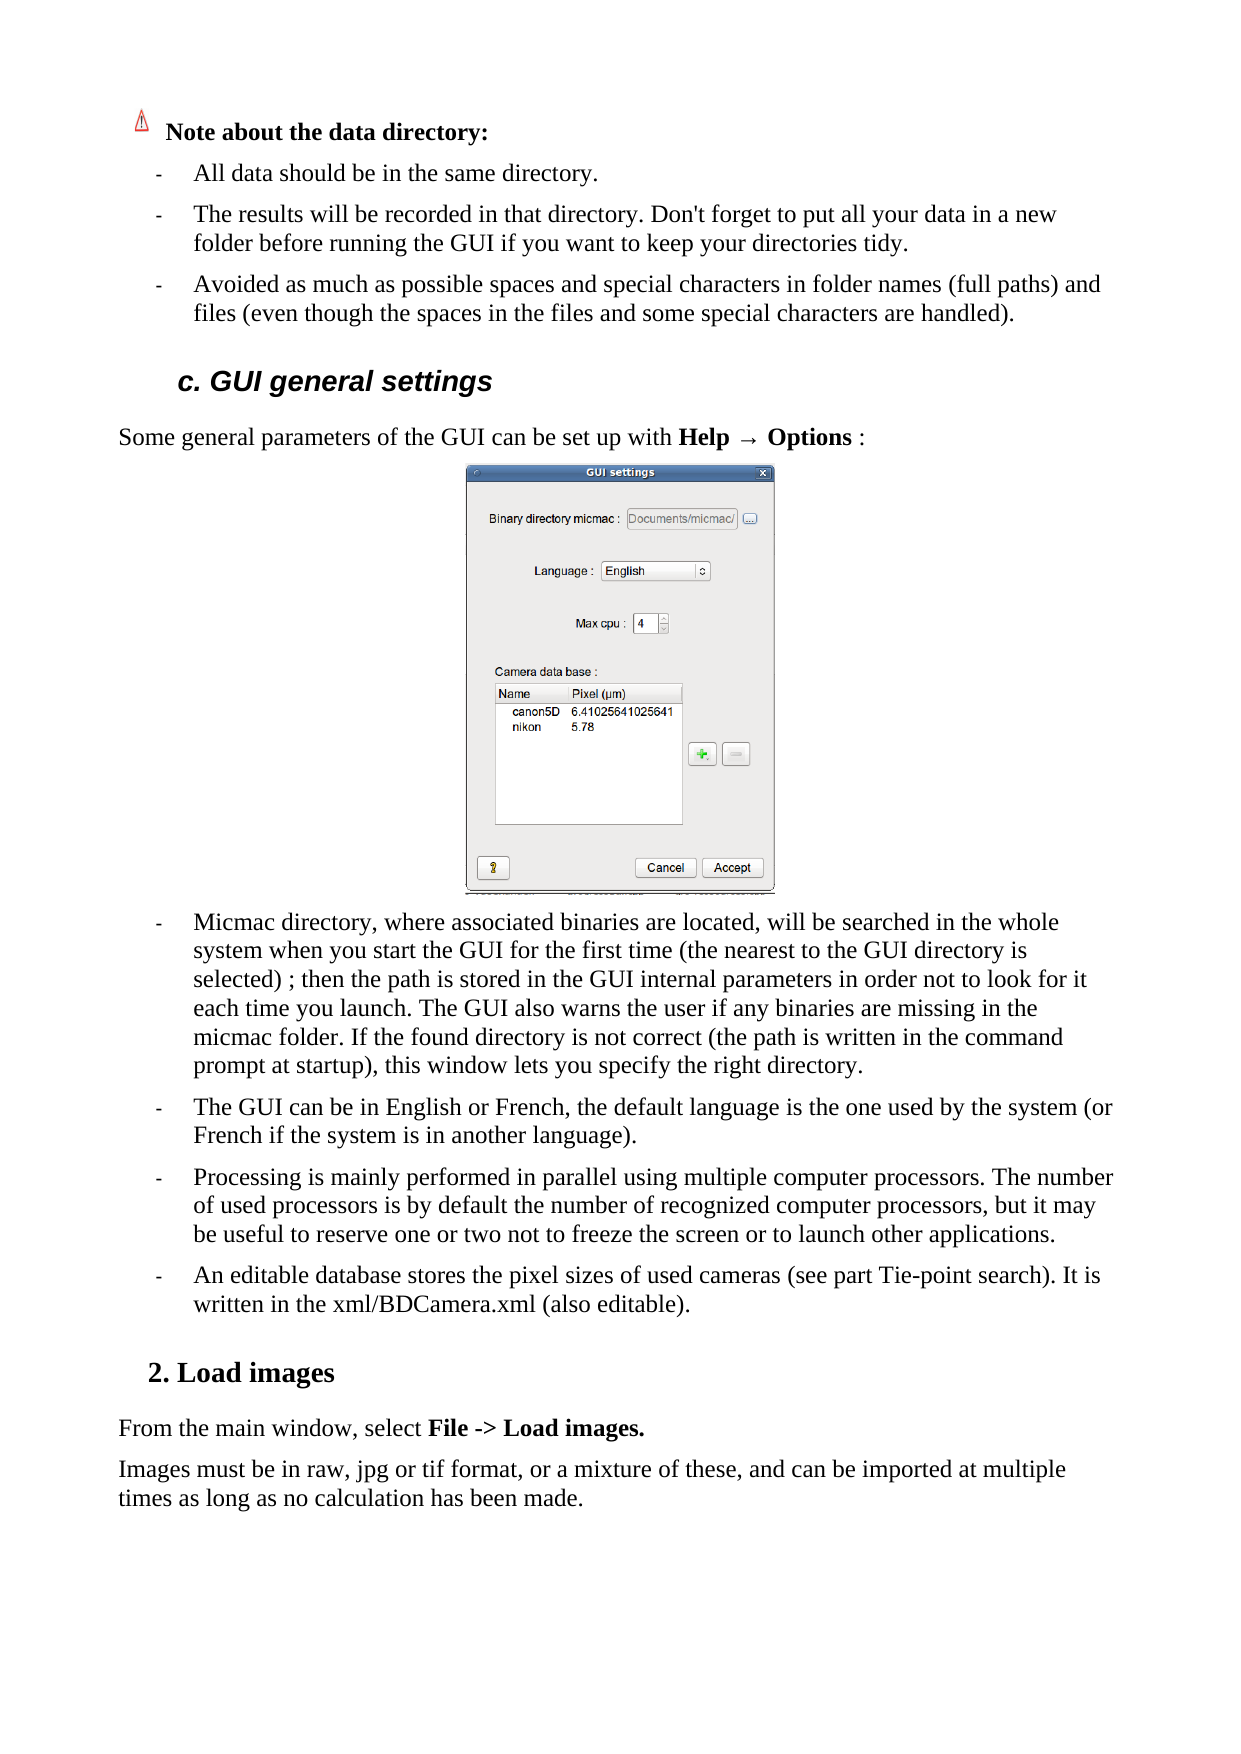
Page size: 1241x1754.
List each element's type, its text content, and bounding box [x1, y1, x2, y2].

subtitle c. GUI general settings [116, 364, 1122, 398]
picture [465, 463, 775, 895]
list The results will be recorded in that directory. Don't forget to put all your data in a new folder before running the GUI if you want to keep your directories tidy. [156, 199, 1122, 257]
list Avoided as much as possible spaces and special characters in folder names (full paths) and files (even though the spaces in the files and some special characters are handled). [156, 269, 1122, 327]
text From the main window, select File -> Load images. [118, 1413, 1122, 1441]
list The GUI can be in English or French, the default language is the one used by the system (or French if the system is in another language). [156, 1092, 1122, 1149]
picture [134, 108, 149, 132]
list An editable database stores the pixel sizes of used cameras (see part Tie-point search). It is written in the xml/BDCamera.xml (also editable). [156, 1261, 1122, 1318]
list Processing is mainly performed in parallel using multiple computer processors. The number of used processors is by default the number of recognized computer processors, but it may be useful to reserve one or two not to freeze the screen or to launch other applications. [156, 1162, 1122, 1248]
text Note about the data directory: [118, 99, 1122, 146]
text Images must be in raw, jpg or tif format, or a mixture of these, and can be imported at multiple times as long as no calculation has been made. [118, 1454, 1122, 1511]
list Micmac directory, where associated binaries are located, will be searched in the whole system when you start the GUI for the first time (the nearest to the GUI directory is selected) ; then the path is stored in the GUI internal parameters in order not to look for it each time you launch. The GUI also warns the user if any binaries are missing in the micmac folder. If the found directory is not correct (the path is written in the command prompt at startup), this window lets you specify the right directory. [156, 907, 1122, 1079]
text Some general parameters of the GUI can be set up with Help → Options : [118, 422, 1122, 451]
list All data should be in the same directory. [156, 158, 1122, 187]
subtitle 2. Load images [118, 1355, 1122, 1389]
